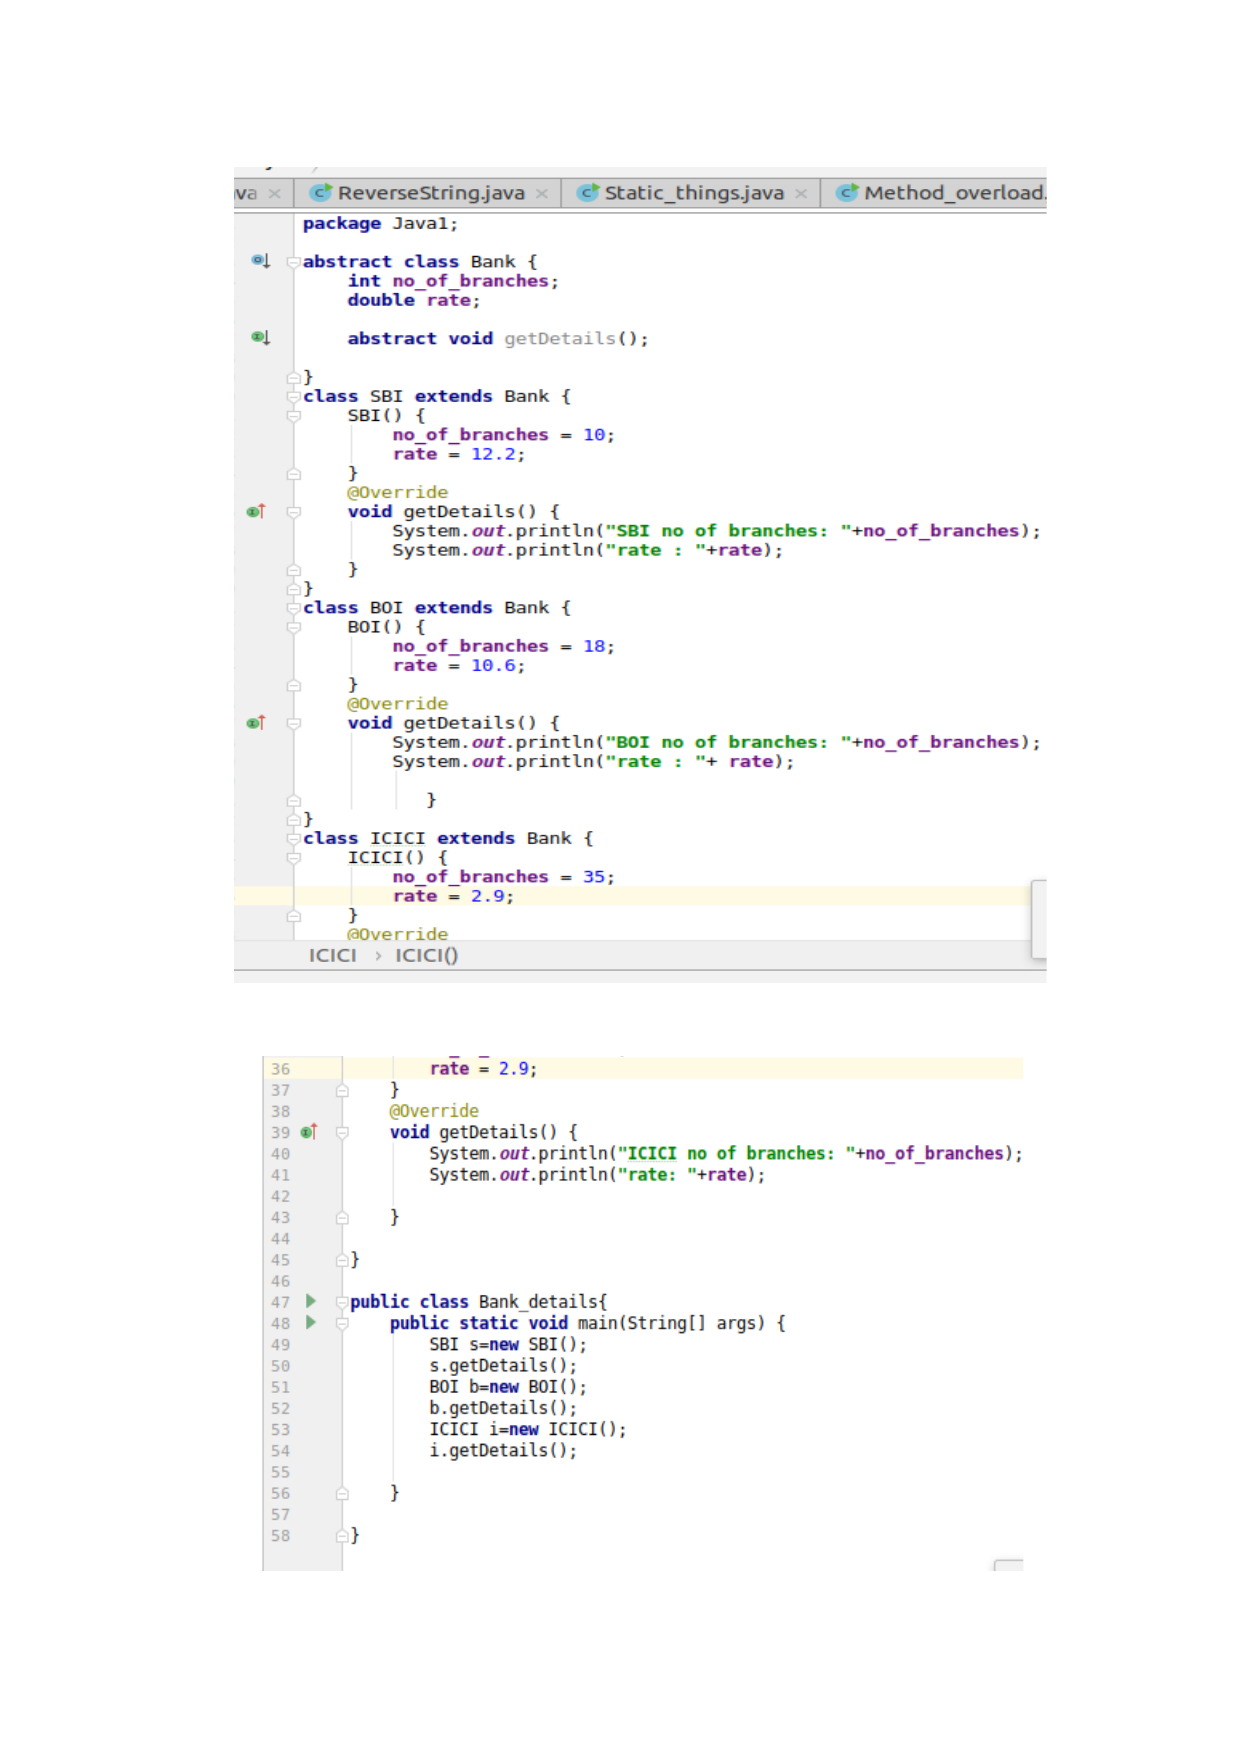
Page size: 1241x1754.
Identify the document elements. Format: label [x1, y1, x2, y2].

picture [235, 1056, 1024, 1571]
picture [234, 167, 1047, 983]
